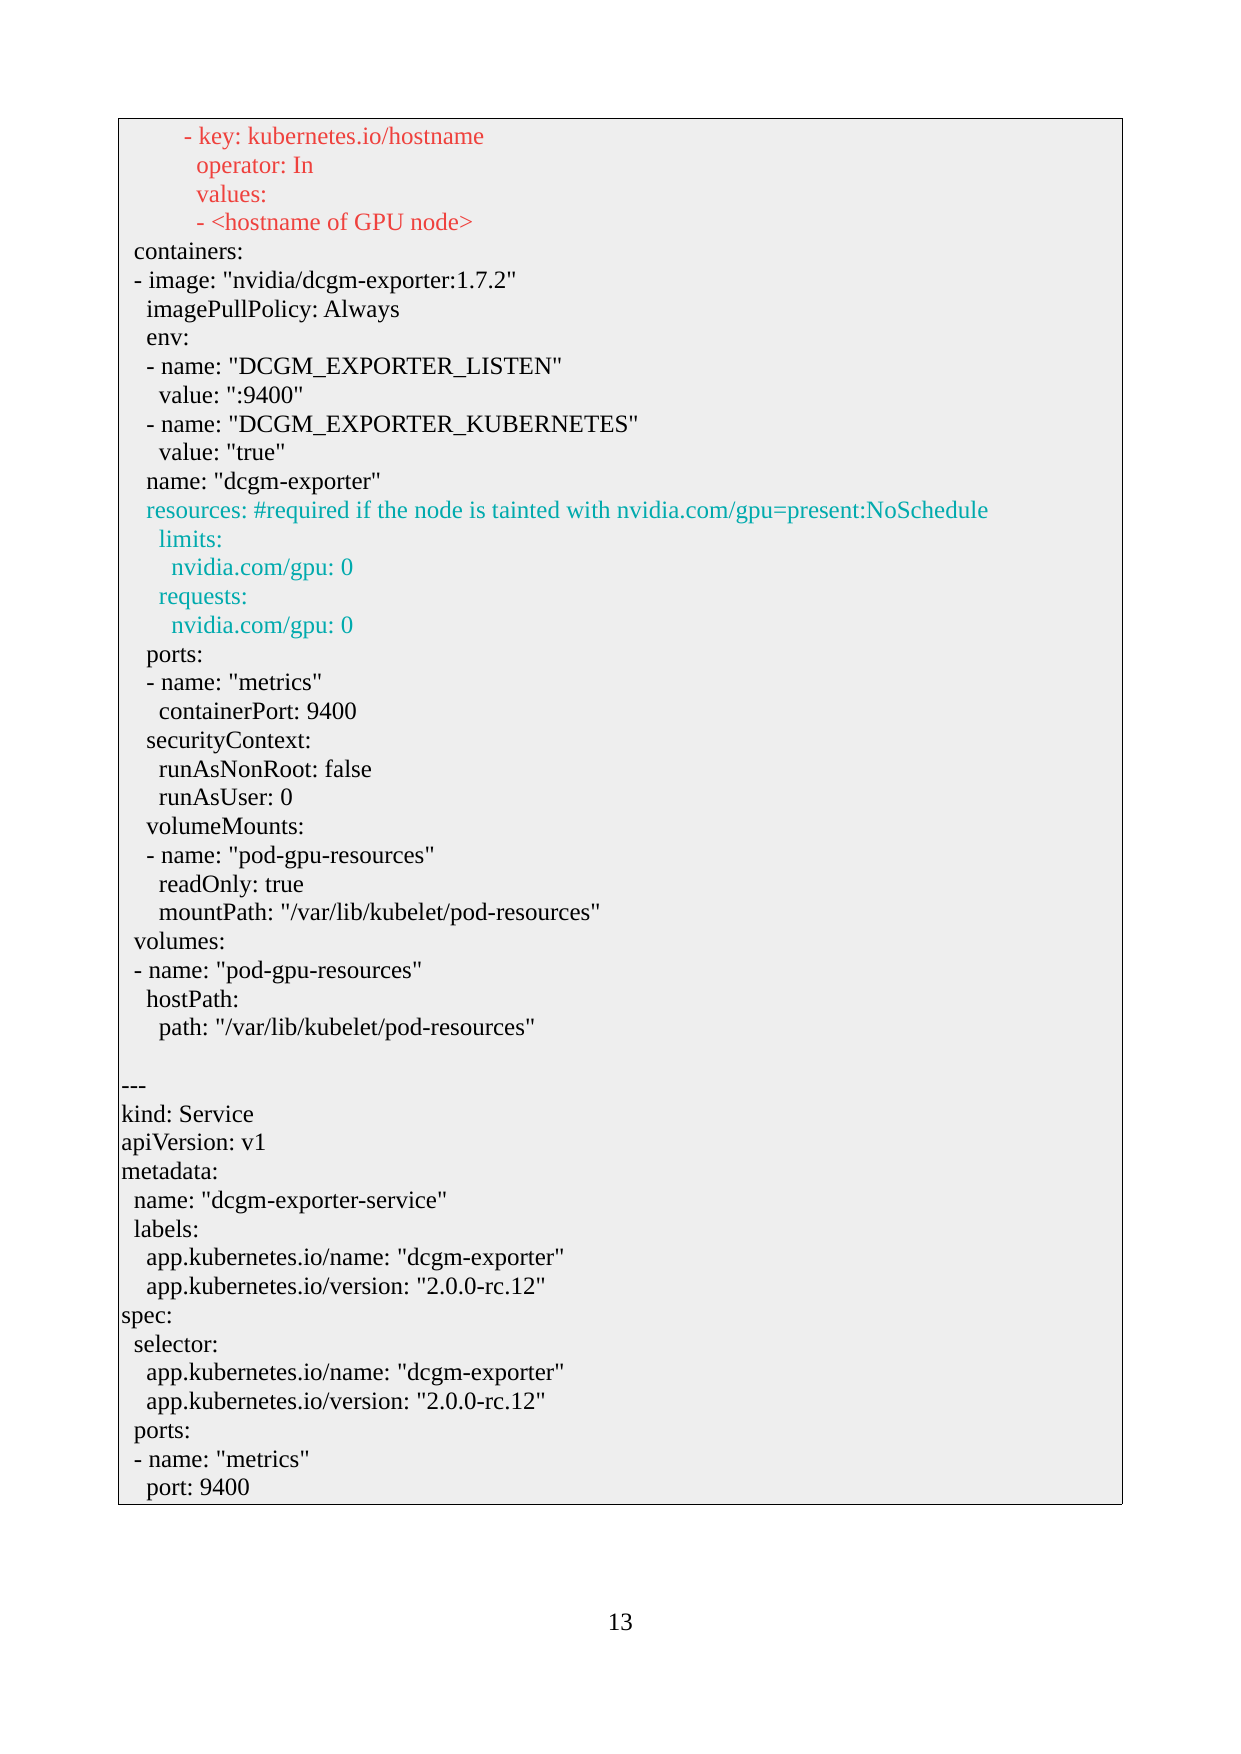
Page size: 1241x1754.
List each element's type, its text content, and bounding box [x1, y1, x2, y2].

text env: [119, 319, 1122, 348]
text spec: [119, 1297, 1122, 1326]
text selector: [119, 1326, 1122, 1354]
text volumes: [119, 923, 1122, 952]
text containers: [119, 233, 1122, 262]
text imagePullPolicy: Always [119, 291, 1122, 319]
text volumeMounts: [119, 808, 1122, 837]
text apiVersion: v1 [119, 1124, 1122, 1153]
text values: [119, 176, 1122, 204]
text metadata: [119, 1153, 1122, 1182]
text - name: "DCGM_EXPORTER_LISTEN" [119, 348, 1122, 377]
text hostPath: [119, 981, 1122, 1009]
text - name: "metrics" [119, 1441, 1122, 1469]
text operator: In [119, 147, 1122, 176]
text readOnly: true [119, 866, 1122, 894]
text name: "dcgm-exporter-service" [119, 1182, 1122, 1211]
text labels: [119, 1211, 1122, 1239]
text port: 9400 [119, 1469, 1122, 1504]
text app.kubernetes.io/name: "dcgm-exporter" [119, 1239, 1122, 1268]
text runAsNonRoot: false [119, 751, 1122, 779]
text mountPath: "/var/lib/kubelet/pod-resources" [119, 894, 1122, 923]
text value: ":9400" [119, 377, 1122, 406]
text app.kubernetes.io/name: "dcgm-exporter" [119, 1354, 1122, 1383]
text containerPort: 9400 [119, 693, 1122, 722]
text nvidia.com/gpu: 0 [119, 607, 1122, 636]
text limits: [119, 521, 1122, 549]
text --- [119, 1067, 1122, 1096]
text resources: #required if the node is tainted with nvidia.com/gpu=present:NoSchedule [119, 492, 1122, 521]
text nvidia.com/gpu: 0 [119, 549, 1122, 578]
text - <hostname of GPU node> [119, 204, 1122, 233]
text app.kubernetes.io/version: "2.0.0-rc.12" [119, 1383, 1122, 1412]
text requests: [119, 578, 1122, 607]
text - name: "metrics" [119, 664, 1122, 693]
text - key: kubernetes.io/hostname [119, 119, 1122, 147]
text name: "dcgm-exporter" [119, 463, 1122, 492]
text ports: [119, 636, 1122, 664]
text app.kubernetes.io/version: "2.0.0-rc.12" [119, 1268, 1122, 1297]
text - name: "pod-gpu-resources" [119, 952, 1122, 981]
text value: "true" [119, 434, 1122, 463]
text securityContext: [119, 722, 1122, 751]
text kind: Service [119, 1096, 1122, 1124]
text ports: [119, 1412, 1122, 1441]
text - name: "pod-gpu-resources" [119, 837, 1122, 866]
text runAsUser: 0 [119, 779, 1122, 808]
text - name: "DCGM_EXPORTER_KUBERNETES" [119, 406, 1122, 434]
text - image: "nvidia/dcgm-exporter:1.7.2" [119, 262, 1122, 291]
text path: "/var/lib/kubelet/pod-resources" [119, 1009, 1122, 1038]
